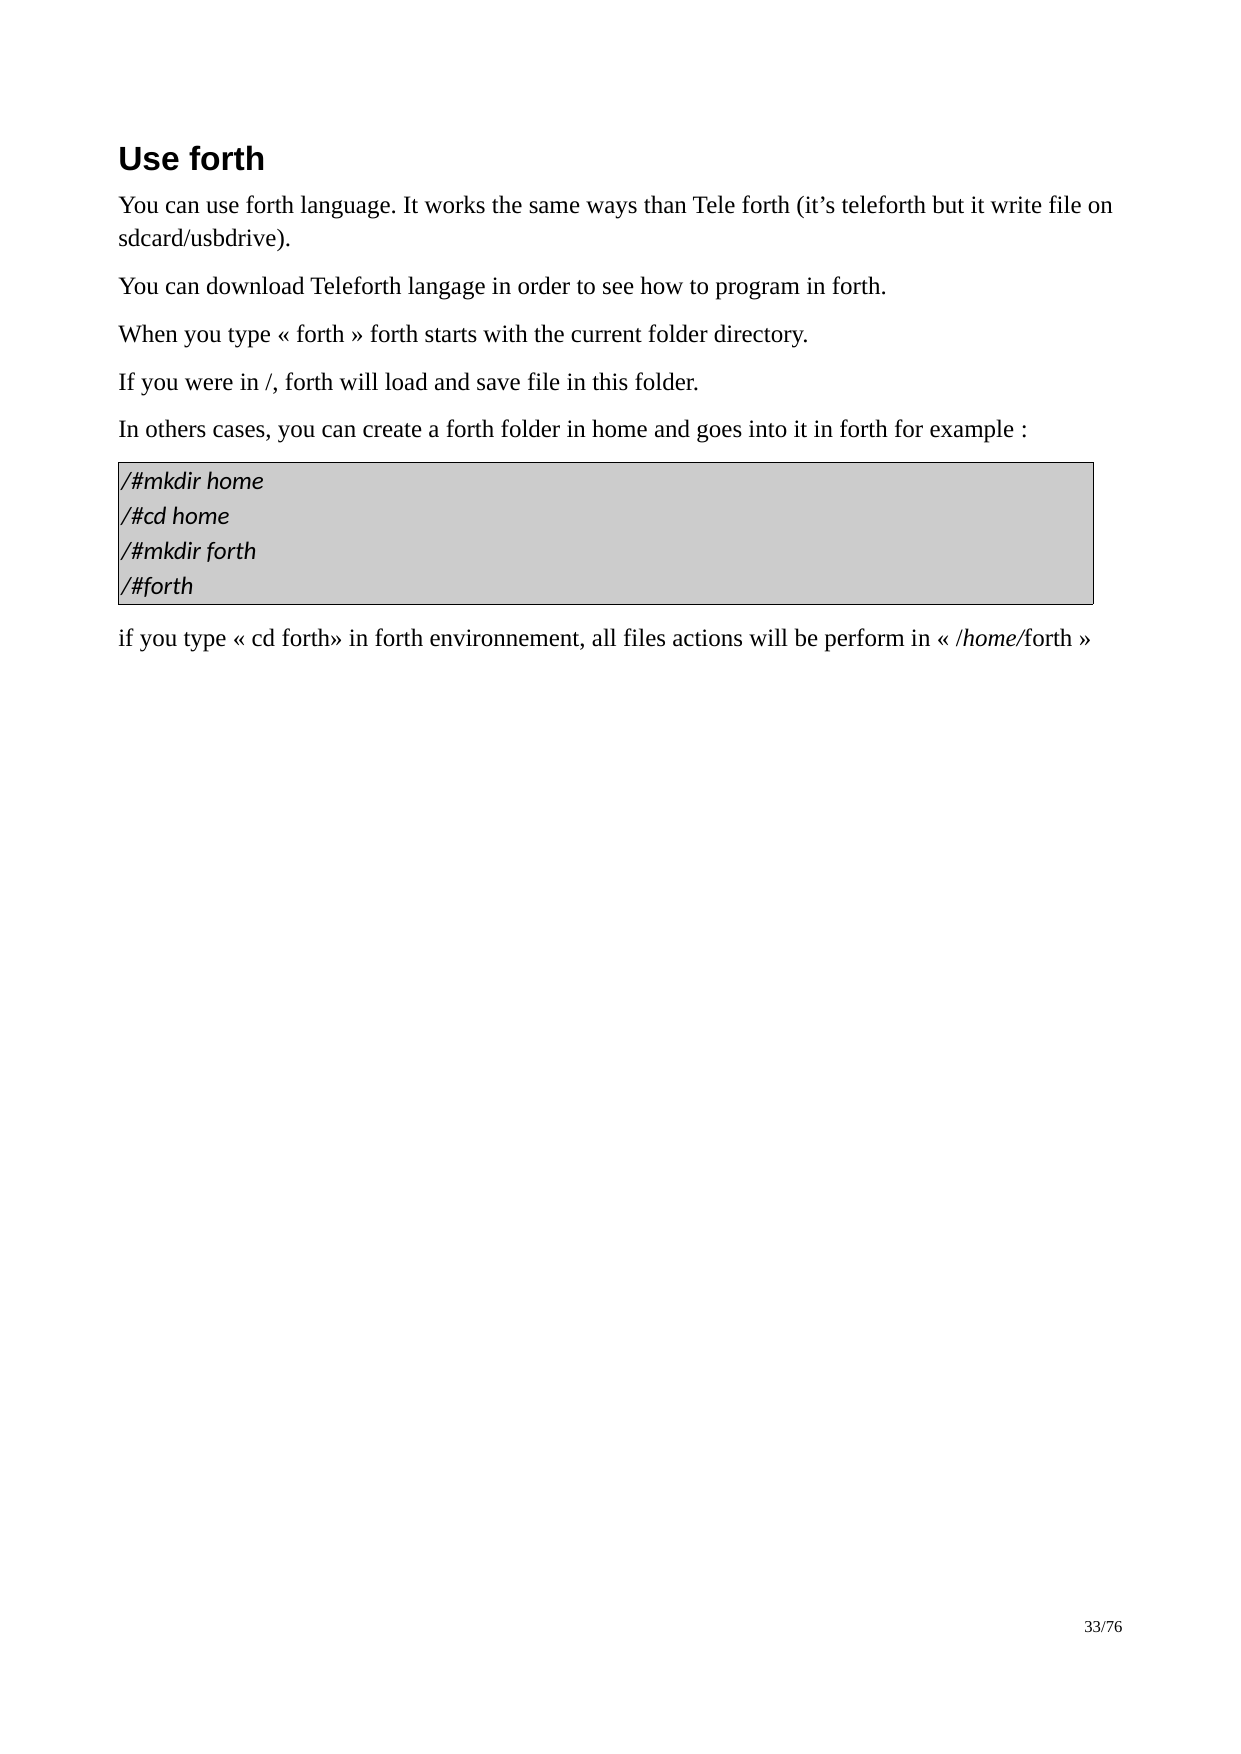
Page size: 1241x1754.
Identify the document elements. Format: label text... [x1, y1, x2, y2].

text /#mkdir home /#cd home /#mkdir forth /#forth [119, 463, 1093, 604]
text When you type « forth » forth starts with the current folder directory. [118, 319, 1122, 347]
text In others cases, you can create a forth folder in home and goes into it in forth for example : [118, 414, 1122, 443]
subtitle Use forth [118, 139, 1122, 178]
text If you were in /, forth will load and save file in this folder. [118, 367, 1122, 395]
text You can download Teleforth langage in order to see how to program in forth. [118, 271, 1122, 300]
text You can use forth language. It works the same ways than Tele forth (it’s teleforth but it write file on sdcard/usbdrive). [118, 190, 1122, 252]
text if you type « cd forth» in forth environnement, all files actions will be perform in « /home/forth » [118, 623, 1122, 652]
